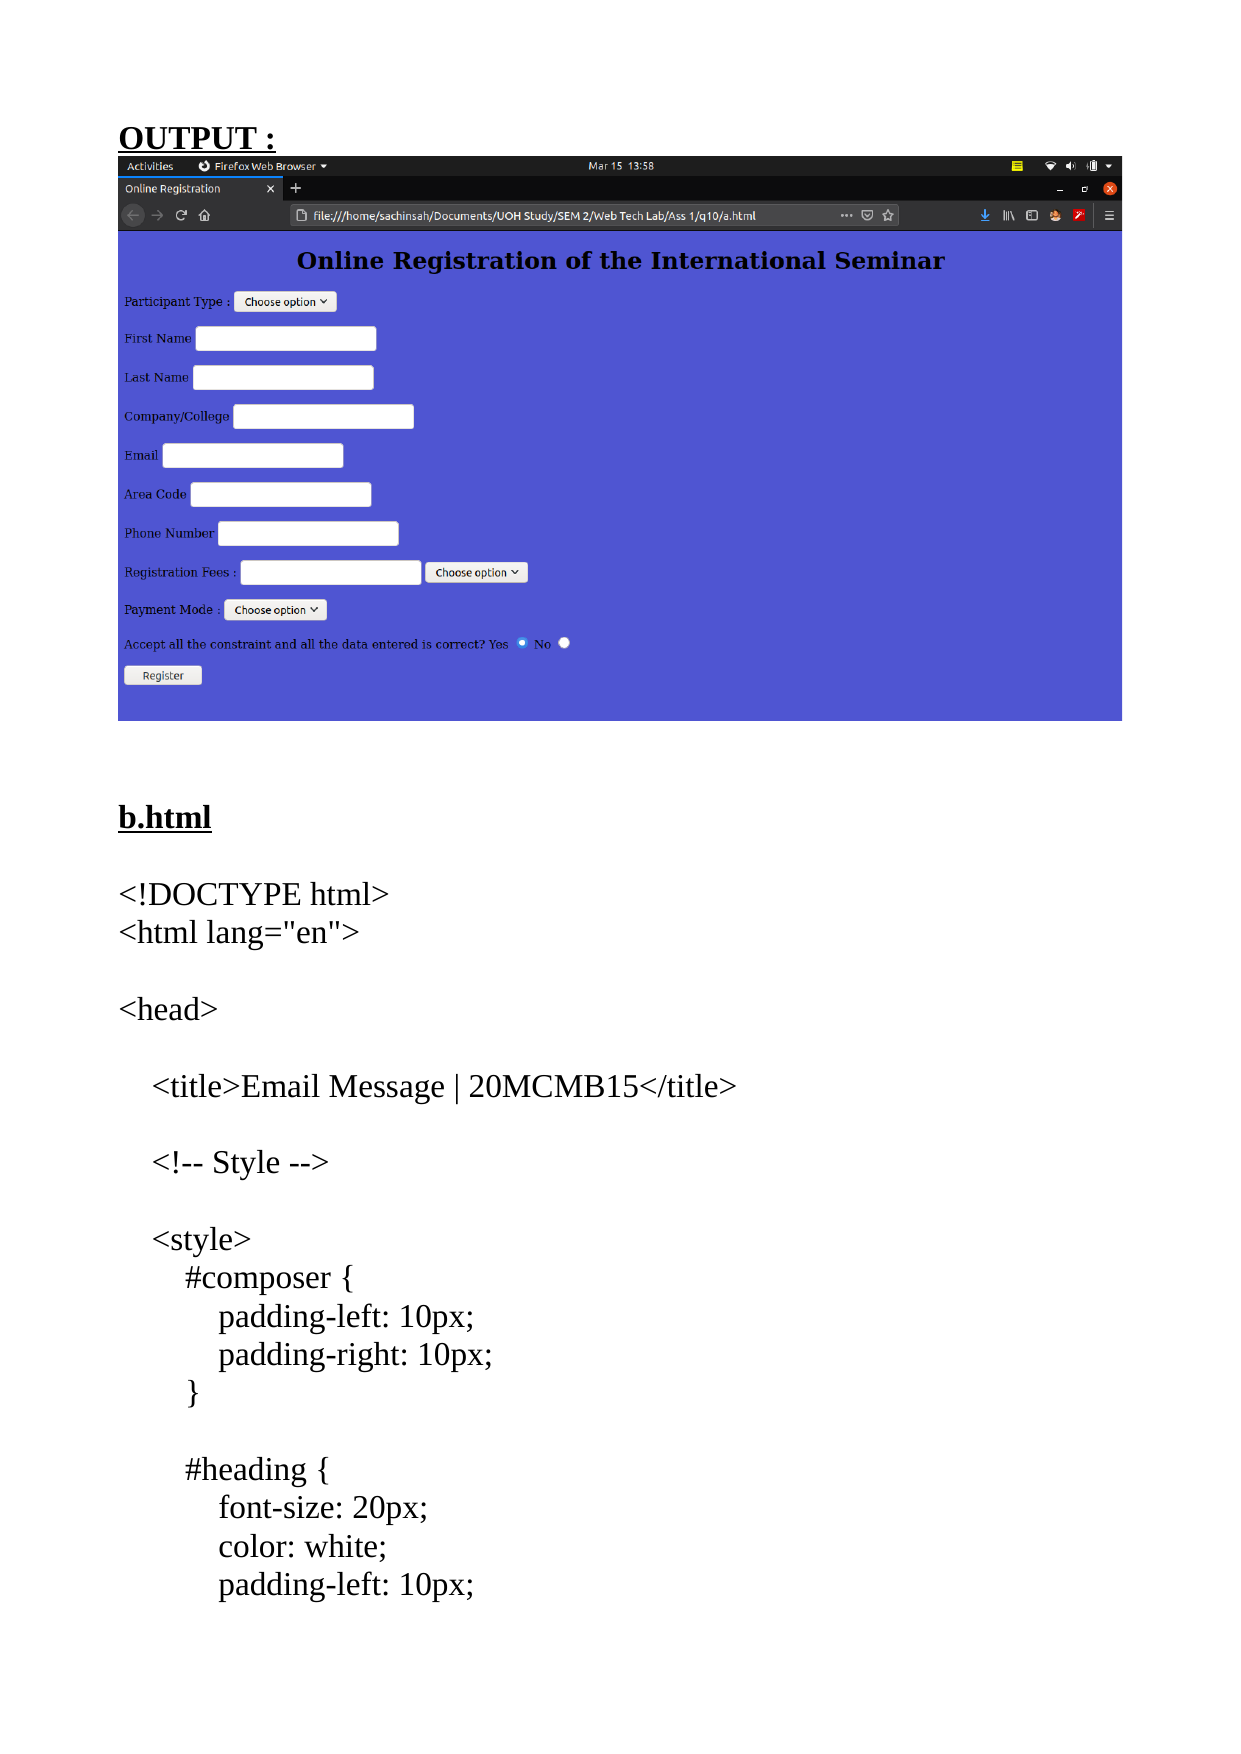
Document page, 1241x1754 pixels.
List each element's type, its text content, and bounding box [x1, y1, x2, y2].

text padding-left: 10px; [118, 1296, 1122, 1334]
text font-size: 20px; [118, 1487, 1122, 1526]
text padding-left: 10px; [118, 1564, 1122, 1602]
picture [118, 156, 1123, 721]
text } [118, 1372, 1122, 1411]
text <head> [118, 989, 1122, 1027]
text #composer { [118, 1257, 1122, 1296]
text <!-- Style --> [118, 1142, 1122, 1181]
text <style> [118, 1219, 1122, 1257]
text #heading { [118, 1449, 1122, 1487]
text padding-right: 10px; [118, 1334, 1122, 1372]
text OUTPUT : [118, 118, 1122, 156]
text color: white; [118, 1526, 1122, 1564]
text b.html [118, 797, 1122, 836]
text <html lang="en"> [118, 912, 1122, 951]
text <!DOCTYPE html> [118, 874, 1122, 912]
text <title>Email Message | 20MCMB15</title> [118, 1066, 1122, 1104]
